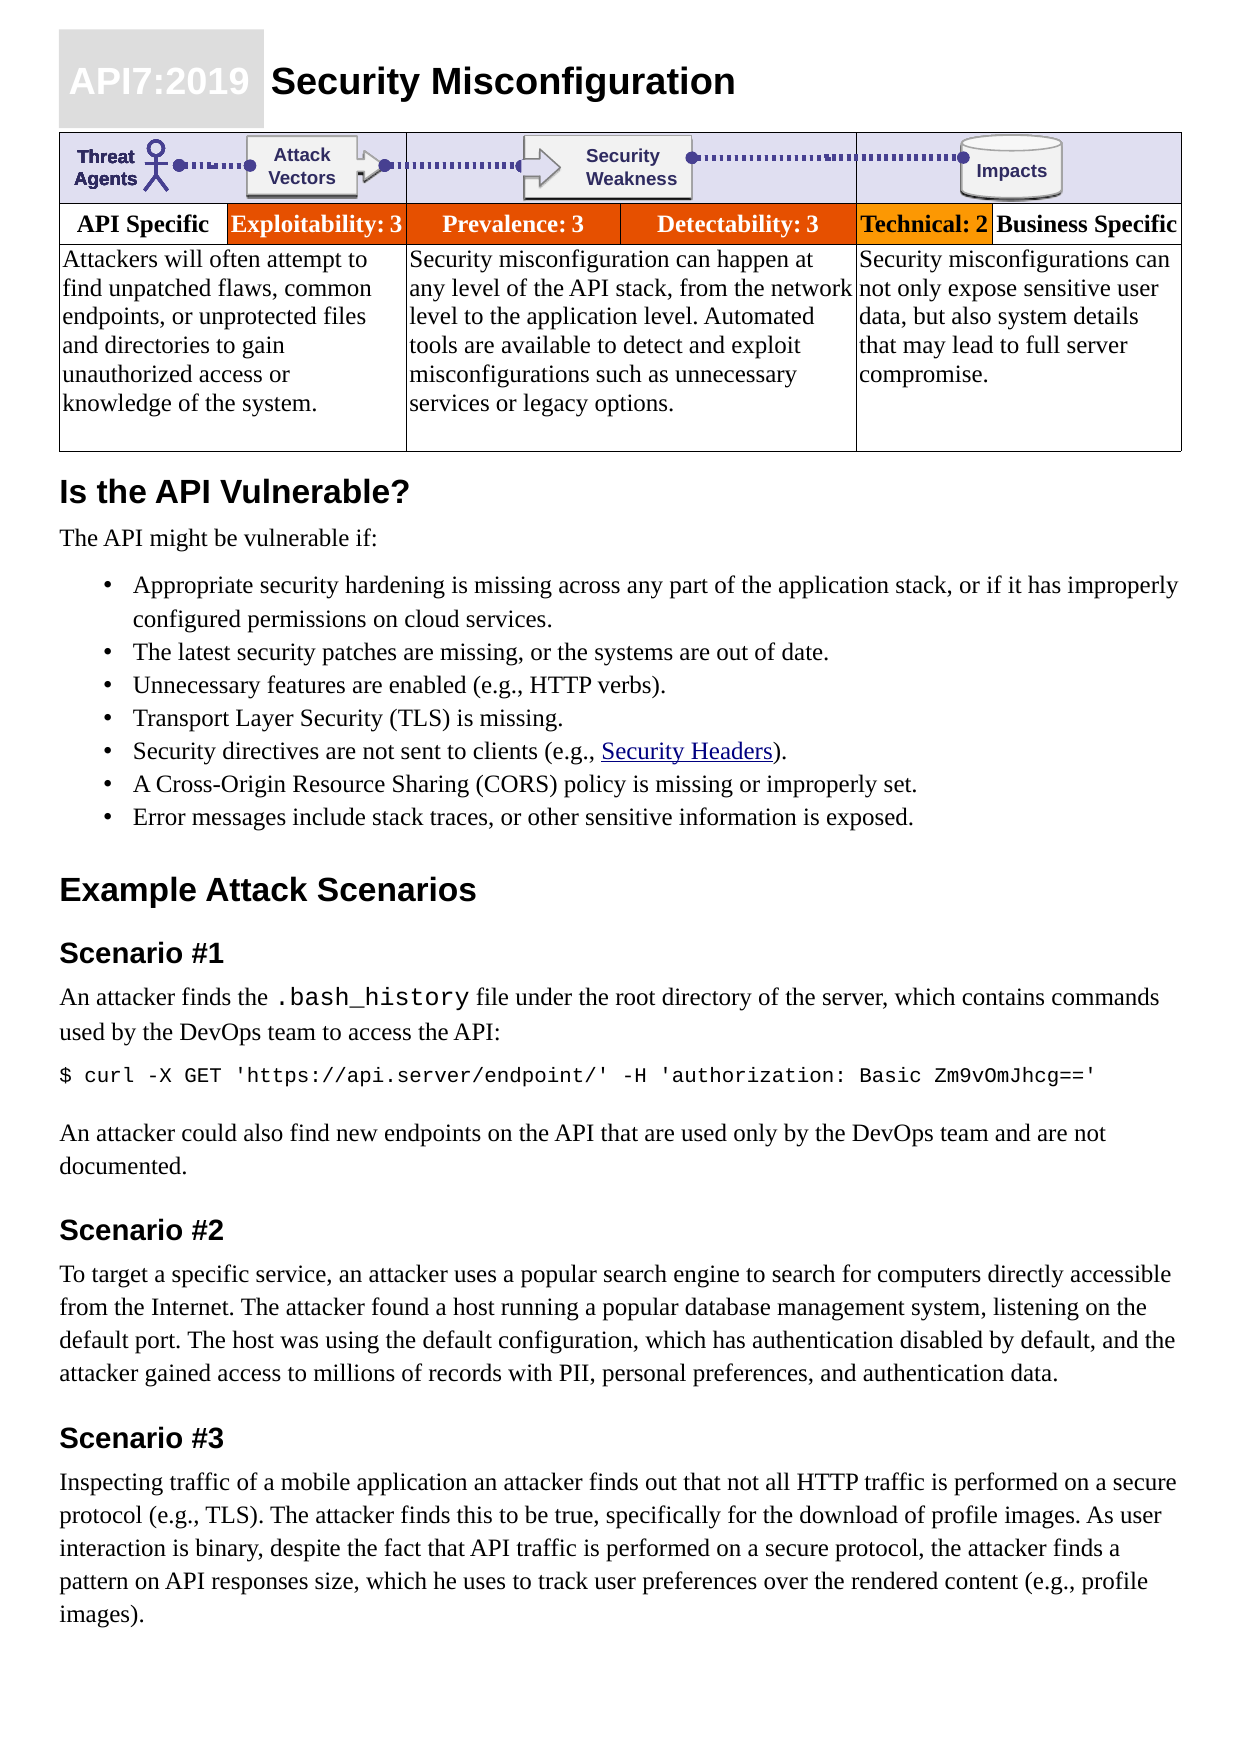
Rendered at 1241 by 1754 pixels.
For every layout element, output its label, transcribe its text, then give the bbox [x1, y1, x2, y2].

list Transport Layer Security (TLS) is missing. [103, 703, 1181, 731]
subtitle Scenario #1 [59, 936, 1181, 970]
subtitle Example Attack Scenarios [59, 870, 1181, 909]
list Error messages include stack traces, or other sensitive information is exposed. [103, 802, 1181, 831]
table_cell Detectability: 3 [621, 204, 856, 244]
table_cell API Specific [60, 204, 227, 244]
table_cell Security misconfigurations can not only expose sensitive user data, but also system details that may lead to full server compromise. [857, 245, 1181, 451]
text To target a specific service, an attacker uses a popular search engine to search for computers directly accessible from the Internet. The attacker found a host running a popular database management system, listening on the default port. The host was using the default configuration, which has authentication disabled by default, and the attacker gained access to millions of records with PII, personal preferences, and authentication data. [59, 1259, 1181, 1387]
table_cell Exploitability: 3 [228, 204, 406, 244]
table_cell Technical: 2 [857, 204, 992, 244]
text $ curl -X GET 'https://api.server/endpoint/' -H 'authorization: Basic Zm9vOmJhcg==' [59, 1065, 1181, 1088]
table_header [857, 133, 992, 203]
list Unnecessary features are enabled (e.g., HTTP verbs). [103, 670, 1181, 698]
list The latest security patches are missing, or the systems are out of date. [103, 637, 1181, 665]
text An attacker finds the .bash_history file under the root directory of the server, which contains commands used by the DevOps team to access the API: [59, 982, 1181, 1046]
table_cell Security misconfiguration can happen at any level of the API stack, from the network level to the application level. Automated tools are available to detect and exploit misconfigurations such as unnecessary services or legacy options. [407, 245, 856, 451]
table_header [407, 133, 620, 203]
subtitle Is the API Vulnerable? [59, 472, 1181, 511]
list Security directives are not sent to clients (e.g., Security Headers). [103, 736, 1181, 764]
table_header [227, 133, 406, 203]
table_cell Business Specific [993, 204, 1181, 244]
table_header [620, 133, 856, 203]
subtitle Scenario #3 [59, 1421, 1181, 1454]
table_cell Attackers will often attempt to find unpatched flaws, common endpoints, or unprotected files and directories to gain unauthorized access or knowledge of the system. [60, 245, 406, 451]
table_header [60, 133, 227, 203]
list Appropriate security hardening is missing across any part of the application stack, or if it has improperly configured permissions on cloud services. [103, 571, 1181, 632]
text An attacker could also find new endpoints on the API that are used only by the DevOps team and are not documented. [59, 1118, 1181, 1180]
text The API might be vulnerable if: [59, 523, 1181, 552]
list A Cross-Origin Resource Sharing (CORS) policy is missing or improperly set. [103, 769, 1181, 797]
table_cell Prevalence: 3 [407, 204, 620, 244]
text Inspecting traffic of a mobile application an attacker finds out that not all HTTP traffic is performed on a secure protocol (e.g., TLS). The attacker finds this to be true, specifically for the download of profile images. As user interaction is binary, despite the fact that API traffic is performed on a secure protocol, the attacker finds a pattern on API responses size, which he uses to track user preferences over the rendered content (e.g., profile images). [59, 1467, 1181, 1628]
subtitle Scenario #2 [59, 1213, 1181, 1247]
table_header [992, 133, 1181, 203]
